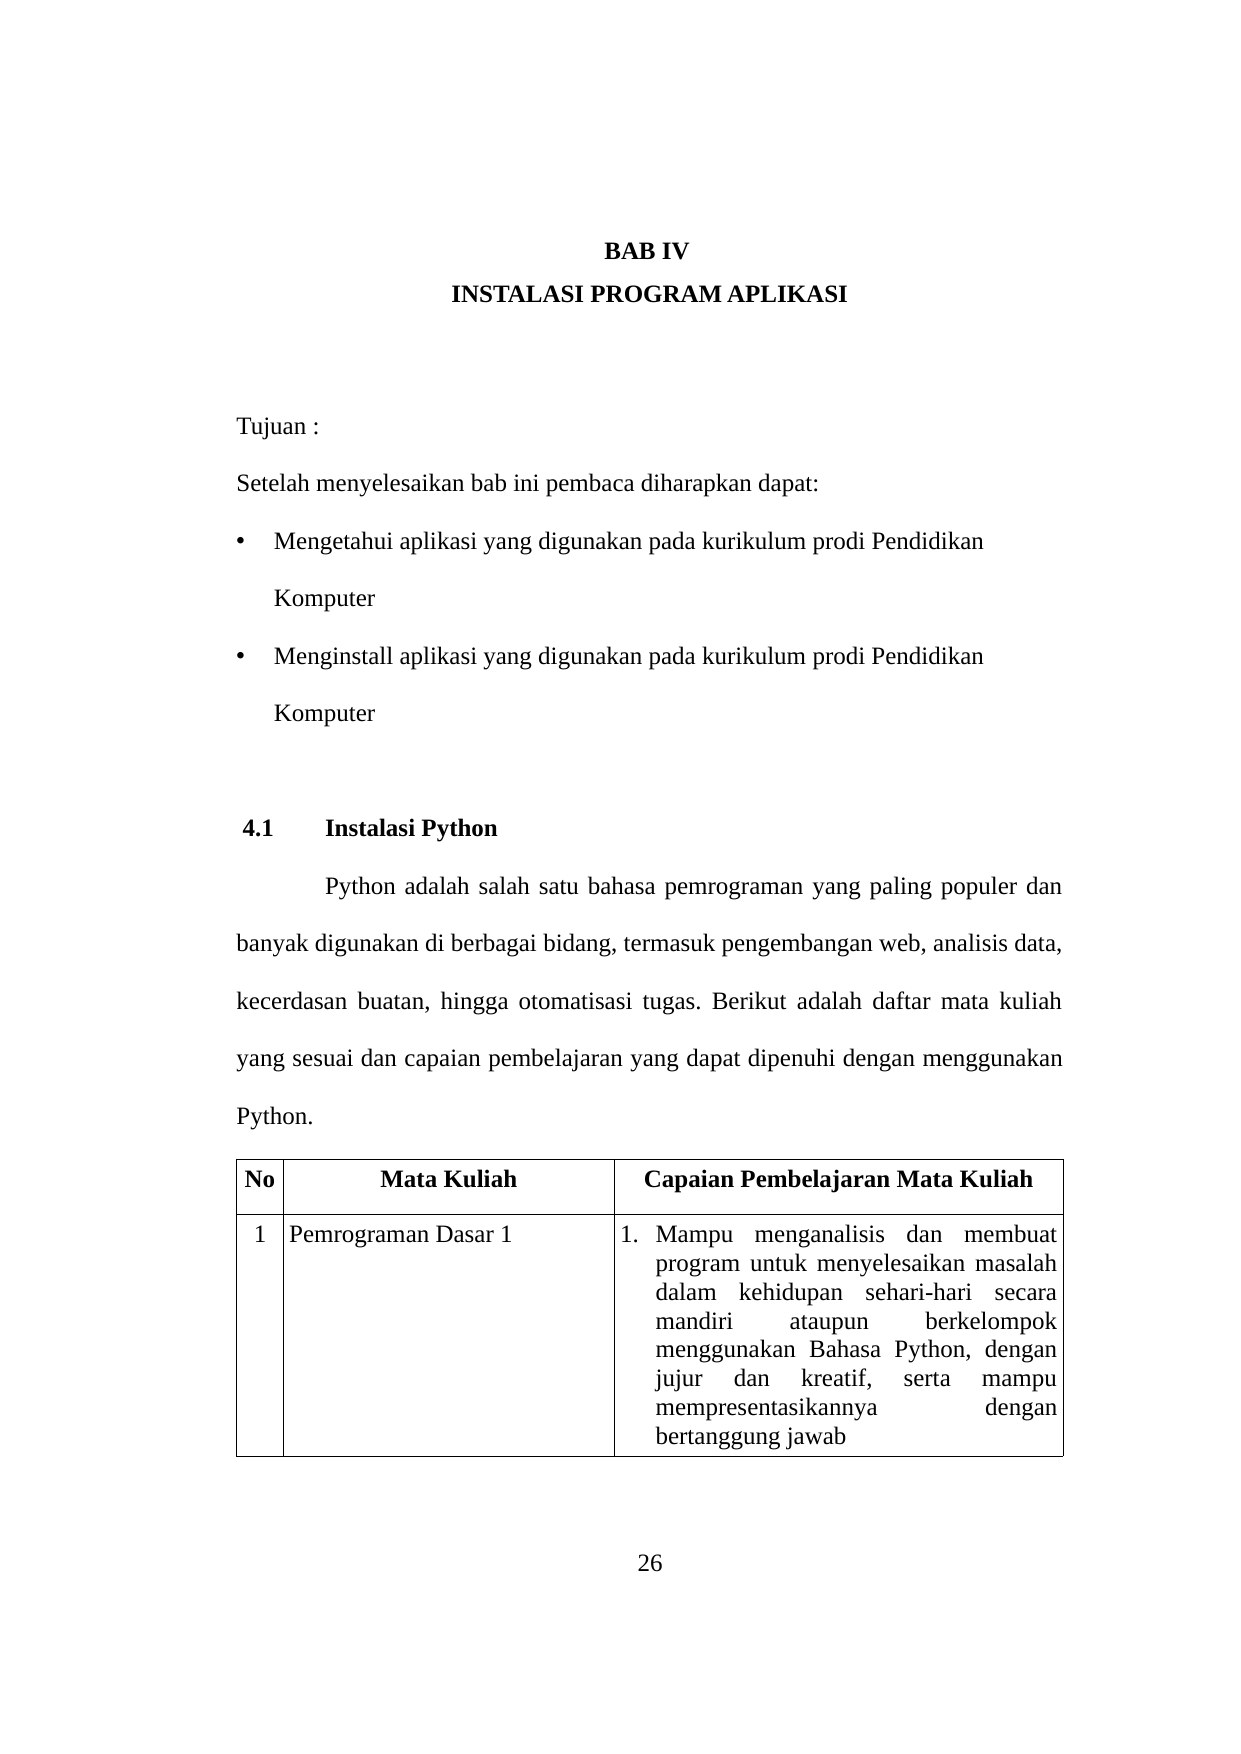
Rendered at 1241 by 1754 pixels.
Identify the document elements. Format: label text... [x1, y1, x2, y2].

subtitle INSTALASI PROGRAM APLIKASI [236, 236, 1063, 308]
table_header Mata Kuliah [284, 1160, 614, 1213]
table_cell Mampu menganalisis dan membuat program untuk menyelesaikan masalah dalam kehidupan sehari-hari secara mandiri ataupun berkelompok menggunakan Bahasa Python, dengan jujur dan kreatif, serta mampu mempresentasikannya dengan bertanggung jawab [615, 1215, 1063, 1456]
table_cell 1 [237, 1215, 283, 1456]
table_header Capaian Pembelajaran Mata Kuliah [615, 1160, 1063, 1213]
table_cell Pemrograman Dasar 1 [284, 1215, 614, 1456]
list Menginstall aplikasi yang digunakan pada kurikulum prodi Pendidikan Komputer [236, 641, 1063, 727]
list Mengetahui aplikasi yang digunakan pada kurikulum prodi Pendidikan Komputer [236, 526, 1063, 612]
subtitle Instalasi Python [236, 813, 1063, 842]
text Python adalah salah satu bahasa pemrograman yang paling populer dan banyak digunakan di berbagai bidang, termasuk pengembangan web, analisis data, kecerdasan buatan, hingga otomatisasi tugas. Berikut adalah daftar mata kuliah yang sesuai dan capaian pembelajaran yang dapat dipenuhi dengan menggunakan Python. [236, 871, 1063, 1130]
text Tujuan : [236, 411, 1063, 440]
table_header No [237, 1160, 283, 1213]
text Setelah menyelesaikan bab ini pembaca diharapkan dapat: [236, 468, 1063, 497]
